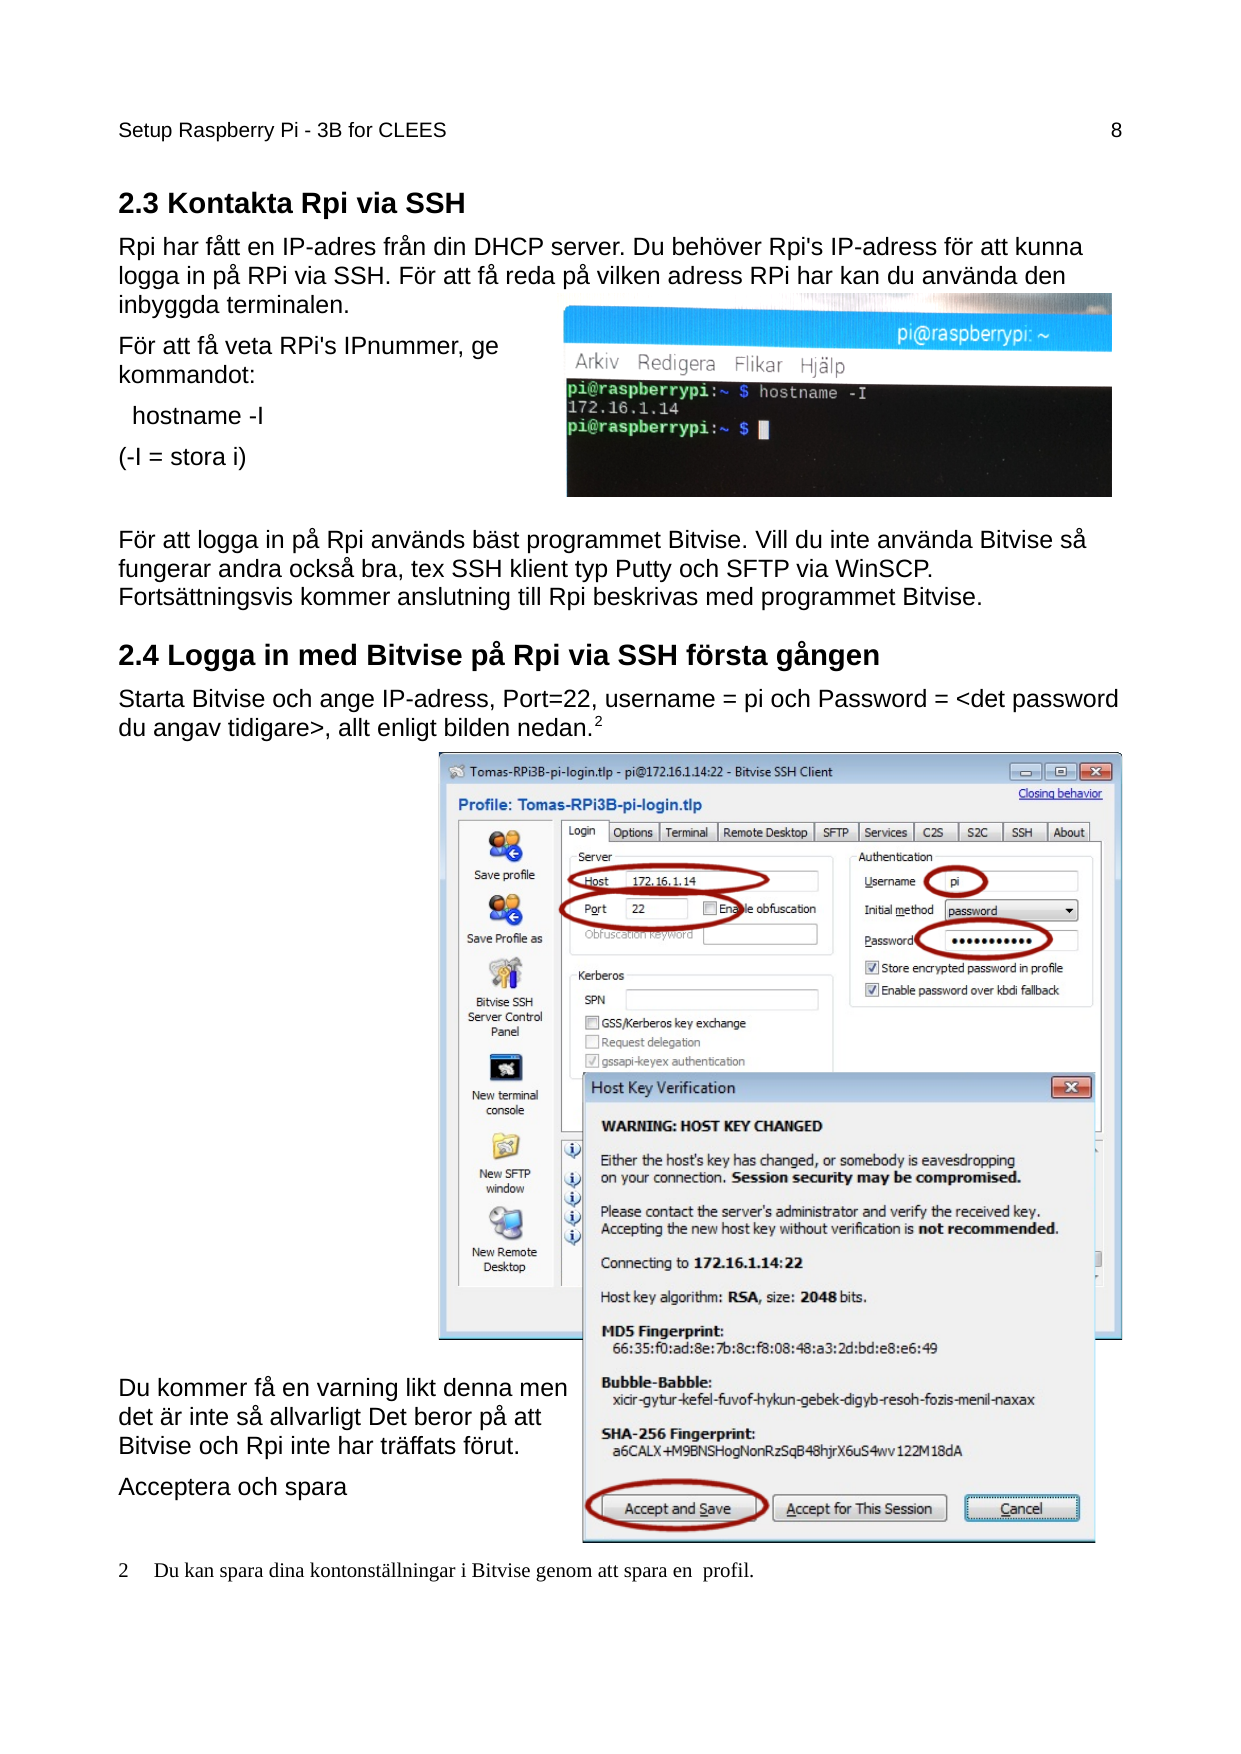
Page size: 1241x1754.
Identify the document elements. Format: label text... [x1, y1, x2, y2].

text För att få veta RPi's IPnummer, ge kommandot: [118, 331, 557, 389]
picture [438, 752, 1123, 1543]
text [1112, 401, 1122, 430]
text (-I = stora i) [118, 442, 557, 471]
text Rpi har fått en IP-adres från din DHCP server. Du behöver Rpi's IP-adress för att kunna logga in på RPi via SSH. För att få reda på vilken adress RPi har kan du använda den inbyggda terminalen. [118, 232, 1122, 319]
text Starta Bitvise och ange IP-adress, Port=22, username = pi och Password = <det password du angav tidigare>, allt enligt bilden nedan. [118, 684, 1122, 742]
text [1112, 442, 1122, 471]
text [1096, 1472, 1122, 1501]
subtitle 2.4 Logga in med Bitvise på Rpi via SSH första gången [118, 638, 1122, 672]
text För att logga in på Rpi används bäst programmet Bitvise. Vill du inte använda Bitvise så fungerar andra också bra, tex SSH klient typ Putty och SFTP via WinSCP. Fortsättningsvis kommer anslutning till Rpi beskrivas med programmet Bitvise. [118, 525, 1122, 611]
subtitle 2.3 Kontakta Rpi via SSH [118, 186, 1122, 220]
text Du kan spara dina kontonställningar i Bitvise genom att spara en profil. [118, 1558, 1122, 1582]
picture [557, 293, 1112, 497]
text Du kommer få en varning likt denna men det är inte så allvarligt Det beror på att Bitvise och Rpi inte har träffats förut. [118, 1373, 582, 1459]
text hostname -I [118, 401, 557, 430]
text Acceptera och spara [118, 1472, 582, 1501]
